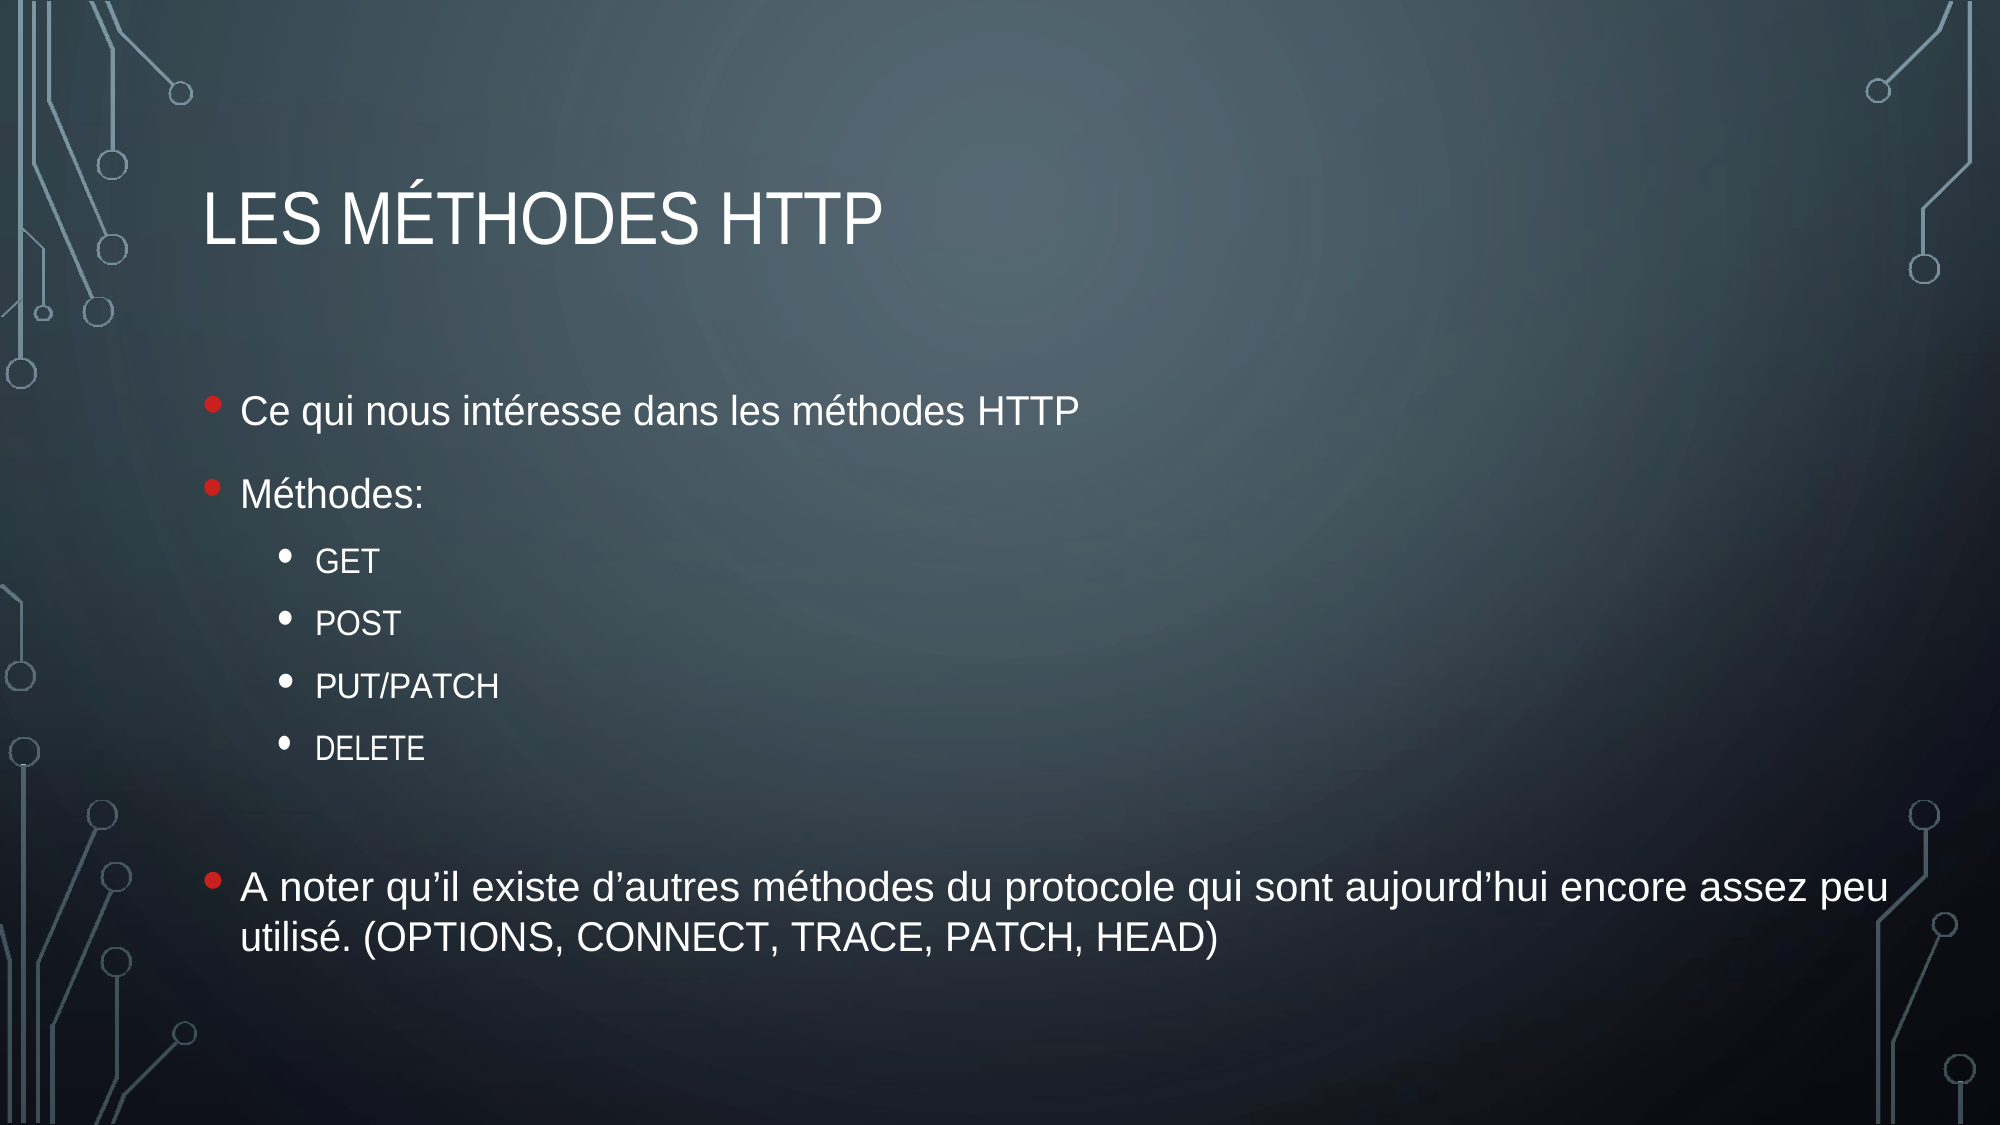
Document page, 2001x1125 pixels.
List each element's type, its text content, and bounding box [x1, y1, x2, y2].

list PUT/PATCH [277, 649, 1971, 709]
picture [0, 0, 2000, 1125]
text utilisé. (OPTIONS, CONNECT, TRACE, PATCH, HEAD) [240, 913, 1971, 961]
list A noter qu’il existe d’autres méthodes du protocole qui sont aujourd’hui encore assez peu [202, 854, 1971, 913]
list Ce qui nous intéresse dans les méthodes HTTP [202, 367, 1971, 439]
list POST [277, 587, 1971, 646]
list GET [277, 524, 1971, 584]
list Méthodes: [202, 450, 1971, 522]
list DELETE [277, 712, 1971, 772]
subtitle LES MÉTHODES HTTP [202, 174, 1971, 260]
